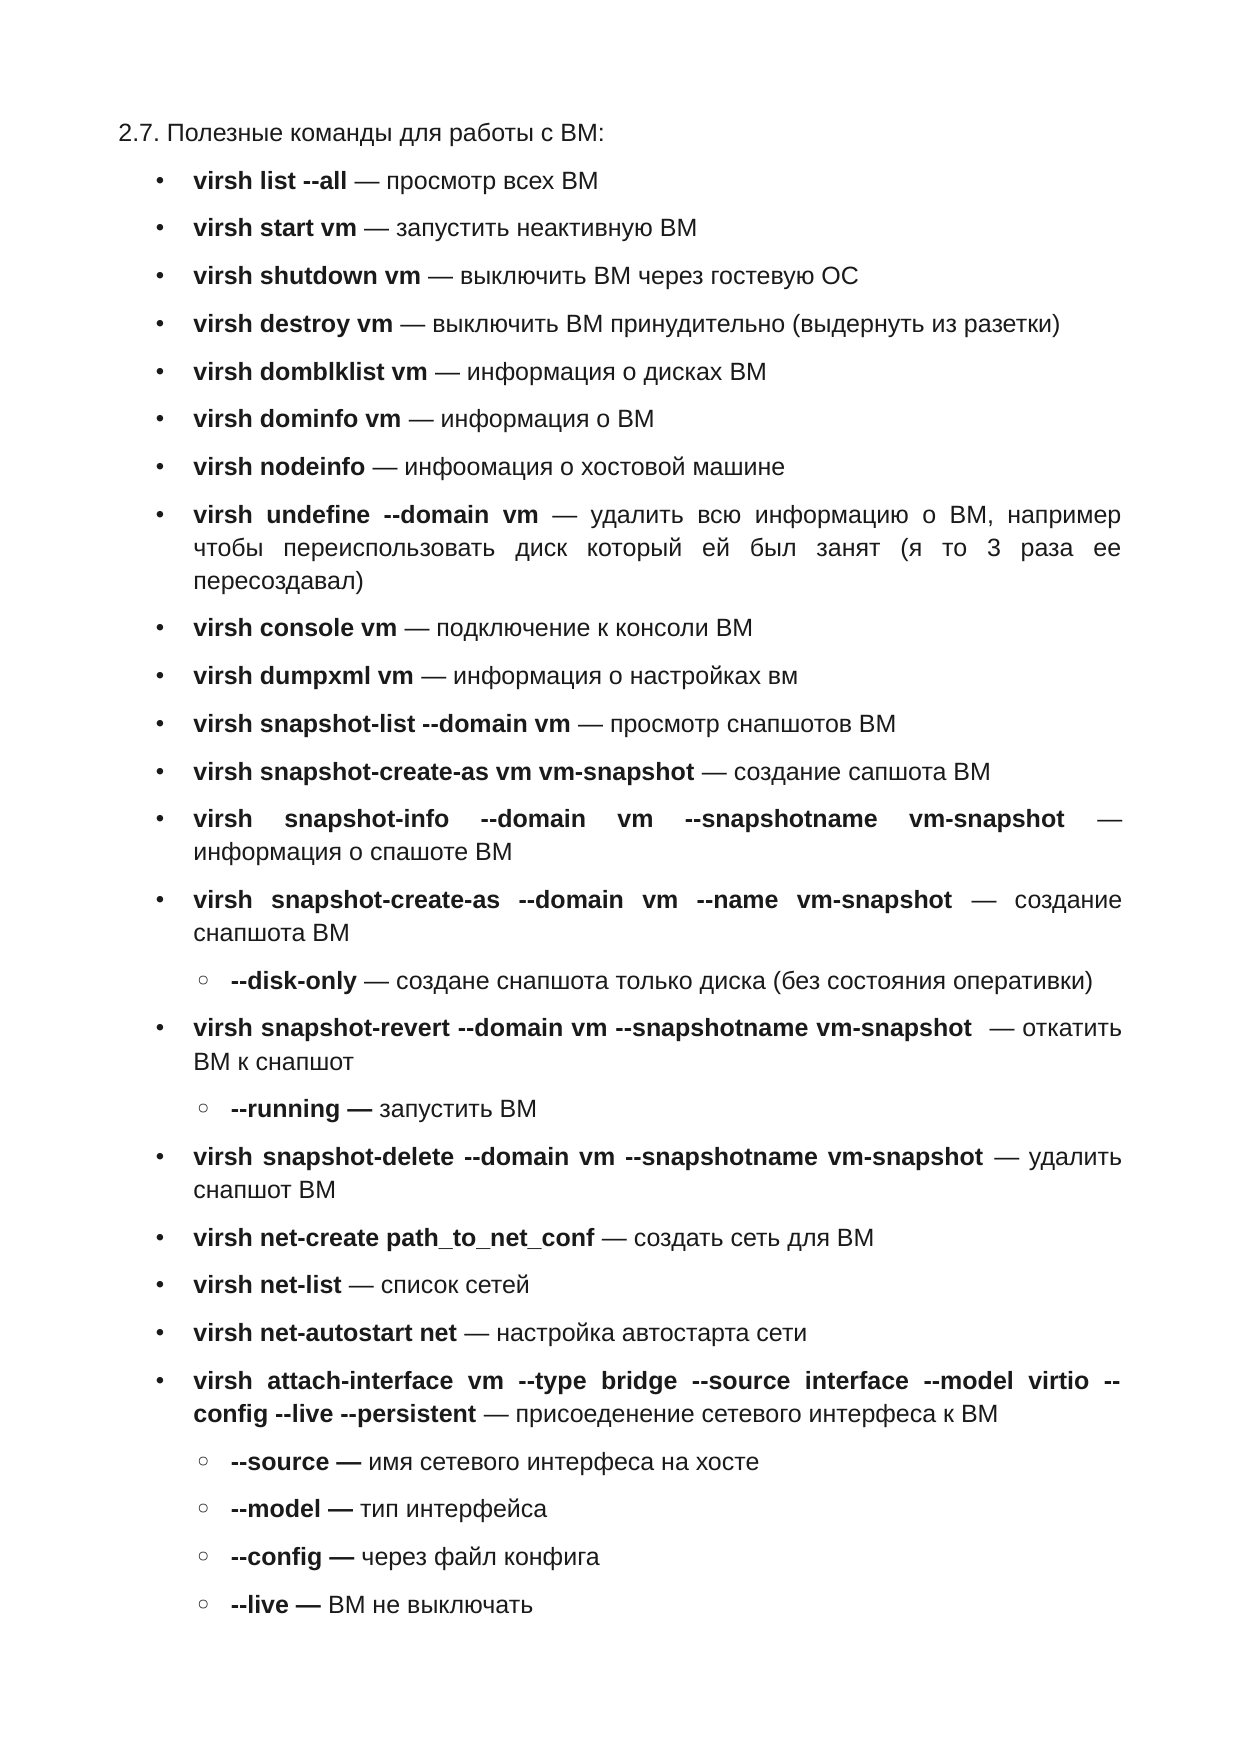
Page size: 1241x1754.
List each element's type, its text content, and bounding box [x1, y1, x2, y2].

list virsh snapshot-info --domain vm --snapshotname vm-snapshot — информация о спашоте ВМ [156, 804, 1122, 866]
list --model — тип интерфейса [193, 1494, 1122, 1523]
list virsh net-create path_to_net_conf — создать сеть для ВМ [156, 1223, 1122, 1251]
list virsh undefine --domain vm — удалить всю информацию о ВМ, например чтобы переиспользовать диск который ей был занят (я то 3 раза ее пересоздавал) [156, 500, 1122, 594]
list --source — имя сетевого интерфеса на хосте [193, 1446, 1122, 1475]
list virsh snapshot-list --domain vm — просмотр снапшотов ВМ [156, 709, 1122, 738]
list --running — запустить ВМ [193, 1094, 1122, 1123]
list virsh snapshot-create-as vm vm-snapshot — создание сапшота ВМ [156, 757, 1122, 785]
text 2.7. Полезные команды для работы с ВМ: [118, 118, 1122, 147]
list virsh dumpxml vm — информация о настройках вм [156, 661, 1122, 690]
list virsh net-list — список сетей [156, 1270, 1122, 1299]
list virsh destroy vm — выключить ВМ принудительно (выдернуть из разетки) [156, 309, 1122, 338]
list --disk-only — создане снапшота только диска (без состояния оперативки) [193, 966, 1122, 994]
list virsh list --all — просмотр всех ВМ [156, 166, 1122, 194]
list virsh snapshot-revert --domain vm --snapshotname vm-snapshot — откатить ВМ к снапшот [156, 1013, 1122, 1075]
list virsh domblklist vm — информация о дисках ВМ [156, 357, 1122, 385]
list virsh snapshot-create-as --domain vm --name vm-snapshot — создание снапшота ВМ [156, 885, 1122, 947]
list virsh console vm — подключение к консоли ВМ [156, 613, 1122, 642]
list virsh shutdown vm — выключить ВМ через гостевую ОС [156, 261, 1122, 290]
list virsh nodeinfo — инфоомация о хостовой машине [156, 452, 1122, 481]
list virsh dominfo vm — информация о ВМ [156, 404, 1122, 433]
list virsh net-autostart net — настройка автостарта сети [156, 1318, 1122, 1347]
list virsh attach-interface vm --type bridge --source interface --model virtio --config --live --persistent — присоеденение сетевого интерфеса к ВМ [156, 1366, 1122, 1428]
list --config — через файл конфига [193, 1542, 1122, 1571]
list virsh start vm — запустить неактивную ВМ [156, 213, 1122, 242]
list virsh snapshot-delete --domain vm --snapshotname vm-snapshot — удалить снапшот ВМ [156, 1142, 1122, 1204]
list --live — ВМ не выключать [193, 1589, 1122, 1618]
